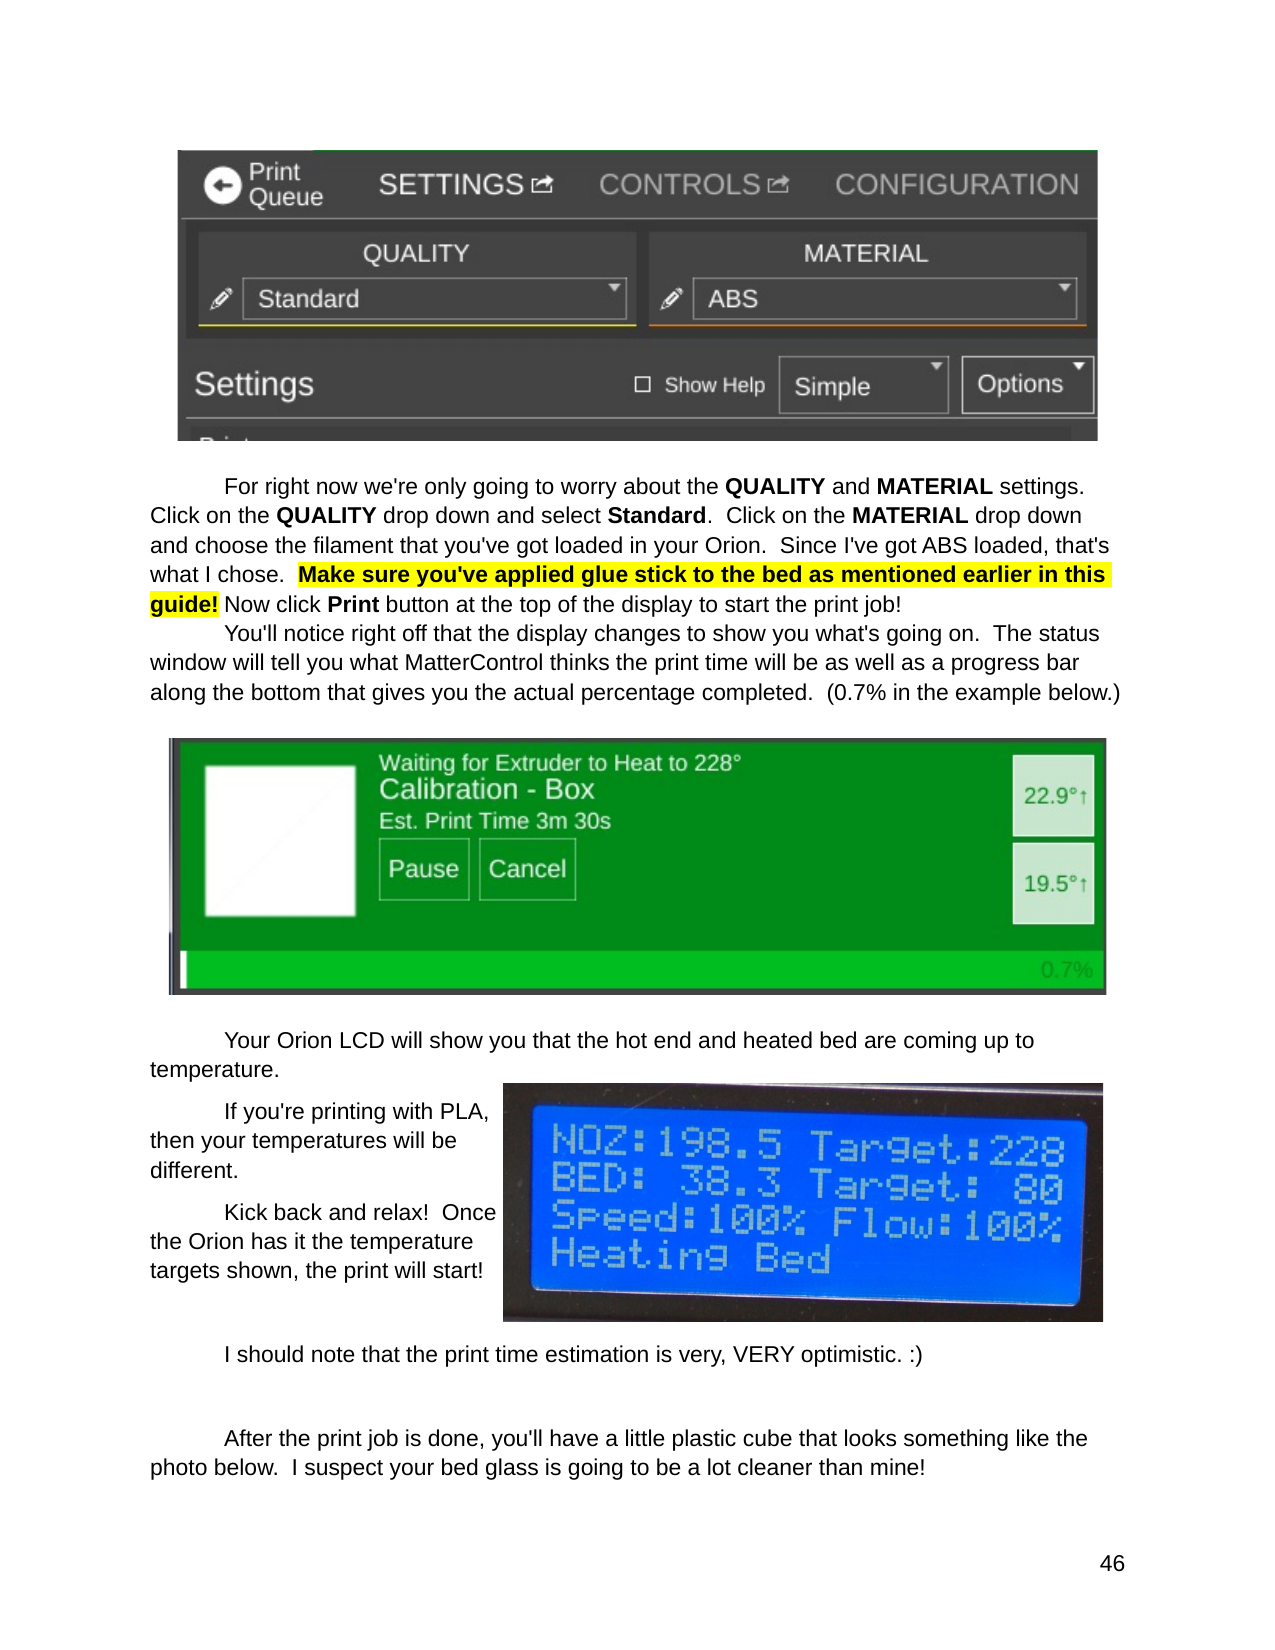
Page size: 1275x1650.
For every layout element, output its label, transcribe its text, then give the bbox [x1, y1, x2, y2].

text You'll notice right off that the display changes to show you what's going on. The status window will tell you what MatterControl thinks the print time will be as well as a progress bar along the bottom that gives you the actual percentage completed. (0.7% in the example below.) [150, 621, 1125, 705]
text Your Orion LCD will show you that the hot end and heated bed are coming up to temperature. [150, 1027, 1125, 1082]
picture [177, 150, 1098, 441]
text After the print job is done, you'll have a little plastic cube that looks something like the photo below. I suspect your bed glass is going to be a lot cleaner than mine! [150, 1426, 1125, 1481]
text If you're printing with PLA, then your temperatures will be different. [150, 1099, 503, 1183]
text Kick back and relax! Once the Orion has it the temperature targets shown, the print will start! [150, 1199, 503, 1284]
text [1104, 1099, 1125, 1183]
picture [503, 1083, 1104, 1322]
text For right now we're only going to worry about the QUALITY and MATERIAL settings. Click on the QUALITY drop down and select Standard. Click on the MATERIAL drop down and choose the filament that you've got loaded in your Orion. Since I've got ABS loaded, that's what I chose. Make sure you've applied glue stick to the bed as mentioned earlier in this guide! Now click Print button at the top of the display to start the print job! [150, 474, 1125, 617]
text I should note that the print time estimation is very, VERY optimistic. :) [150, 1342, 1125, 1367]
picture [168, 738, 1107, 995]
